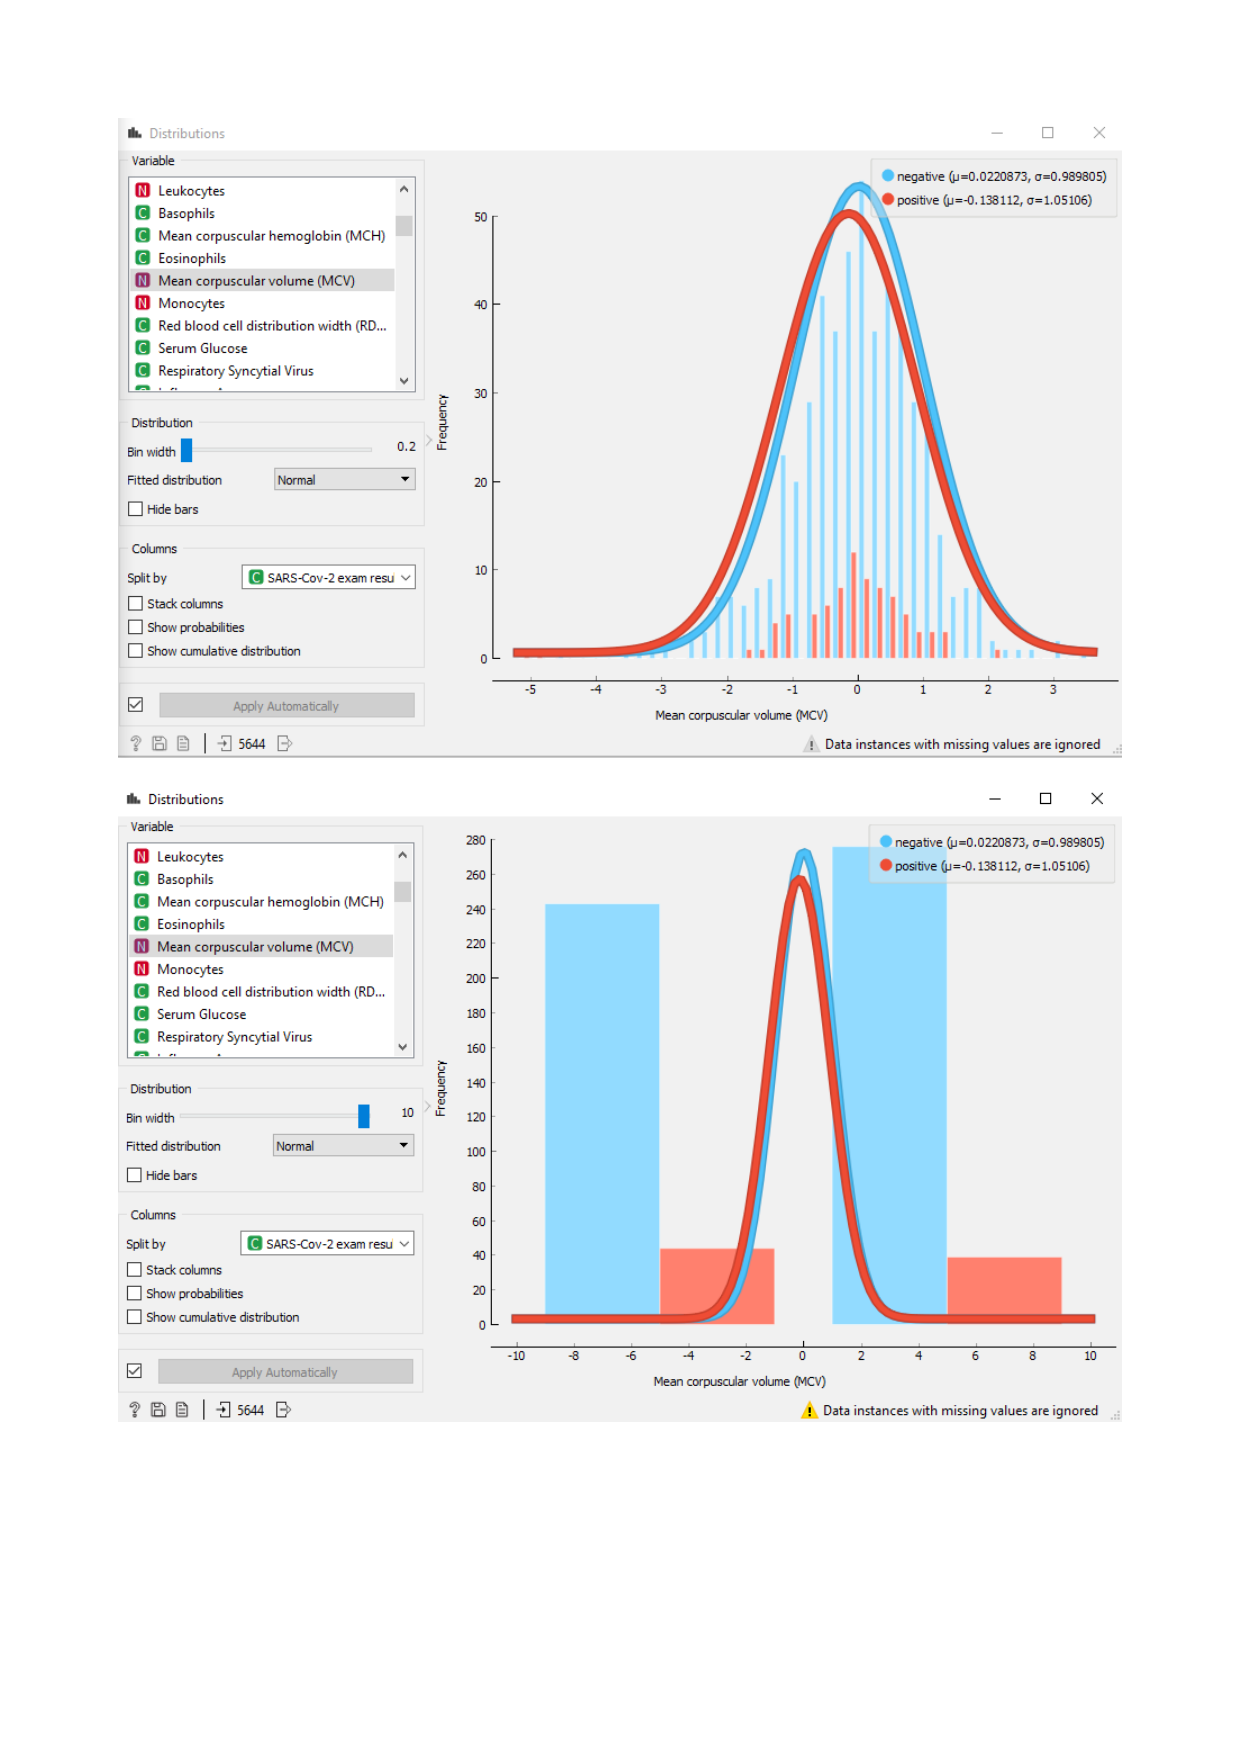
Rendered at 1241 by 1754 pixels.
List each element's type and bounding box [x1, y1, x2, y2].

picture [118, 118, 1122, 758]
picture [118, 785, 1122, 1422]
